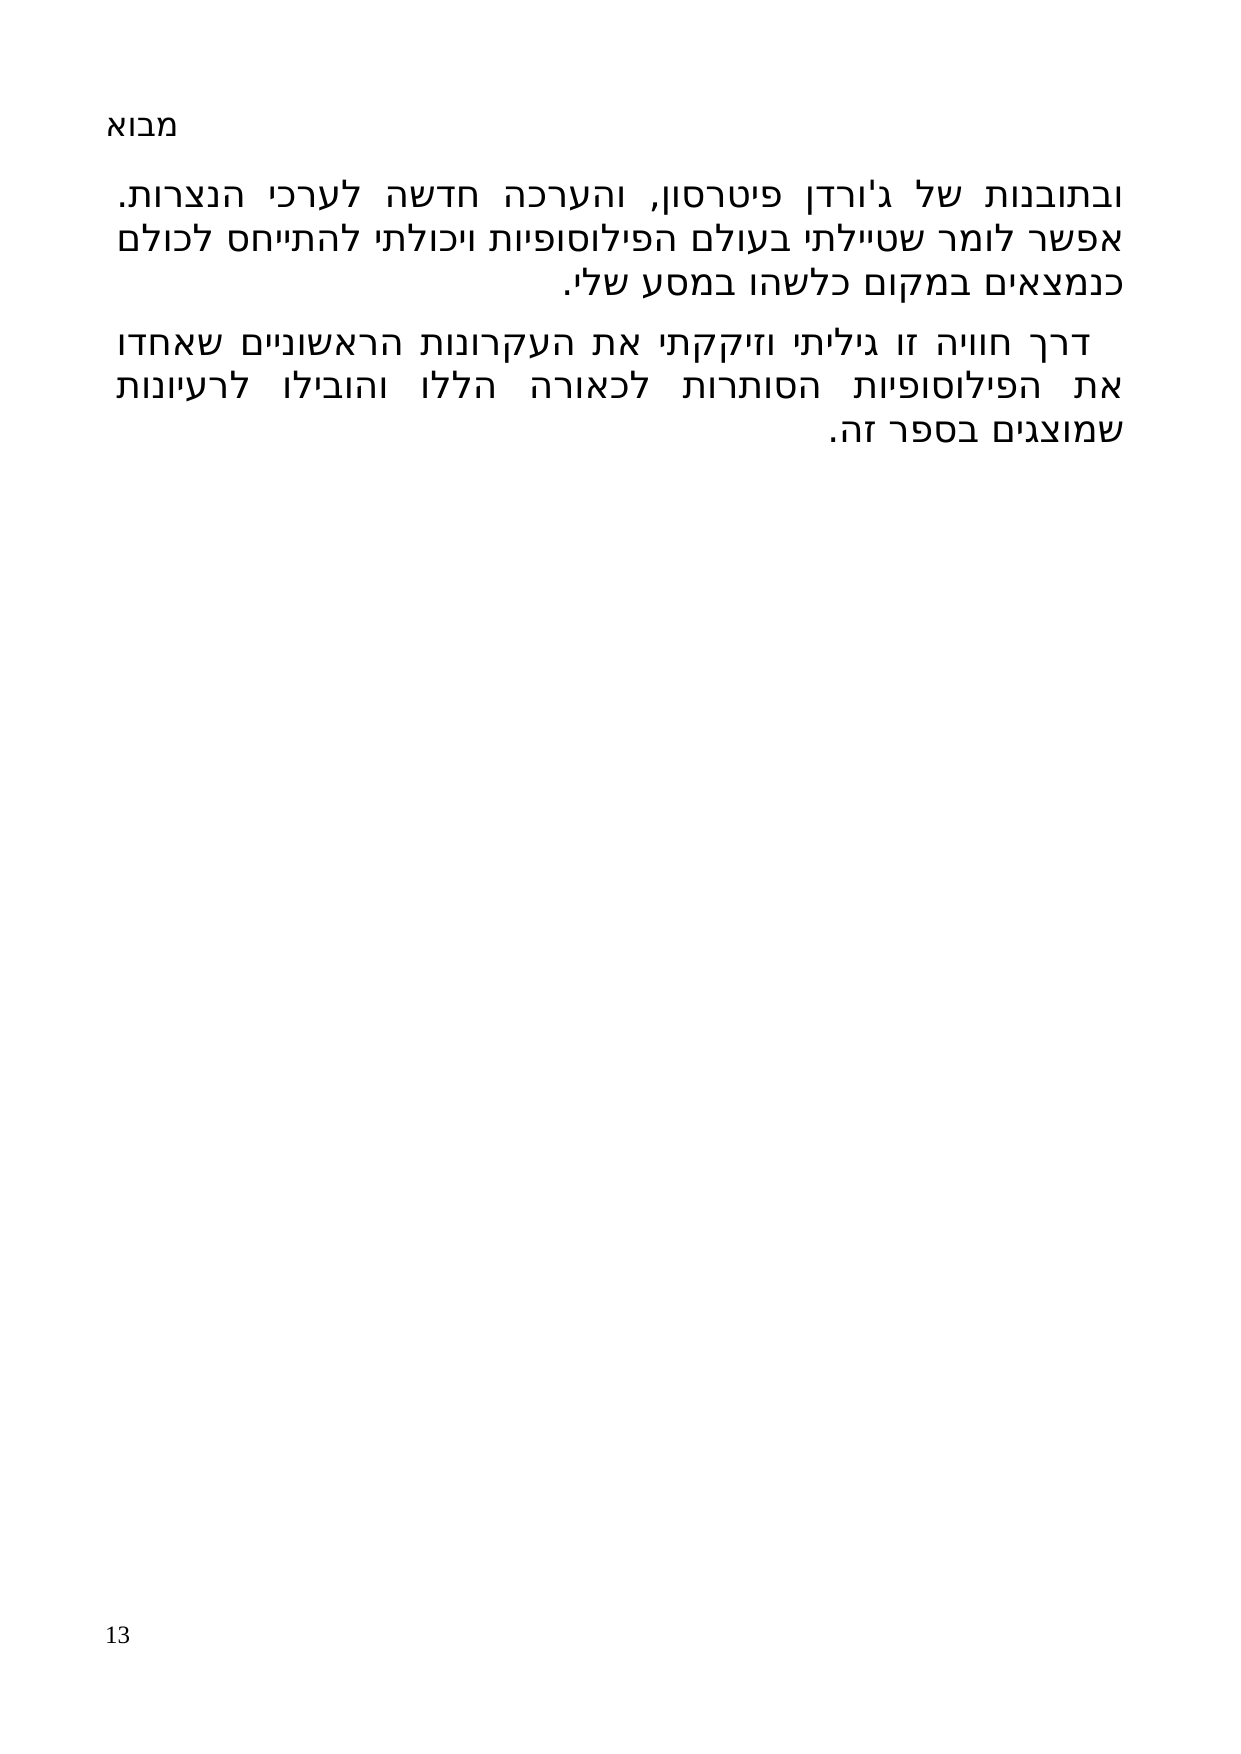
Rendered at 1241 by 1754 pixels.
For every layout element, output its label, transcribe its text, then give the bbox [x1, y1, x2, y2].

text דרך חוויה זו גיליתי וזיקקתי את העקרונות הראשוניים שאחדו את הפילוסופיות הסותרות לכאורה הללו והובילו לרעיונות שמוצגים בספר זה. [116, 320, 1124, 451]
text ובתובנות של ג'ורדן פיטרסון, והערכה חדשה לערכי הנצרות. אפשר לומר שטיילתי בעולם הפילוסופיות ויכולתי להתייחס לכולם כנמצאים במקום כלשהו במסע שלי. [116, 172, 1124, 304]
